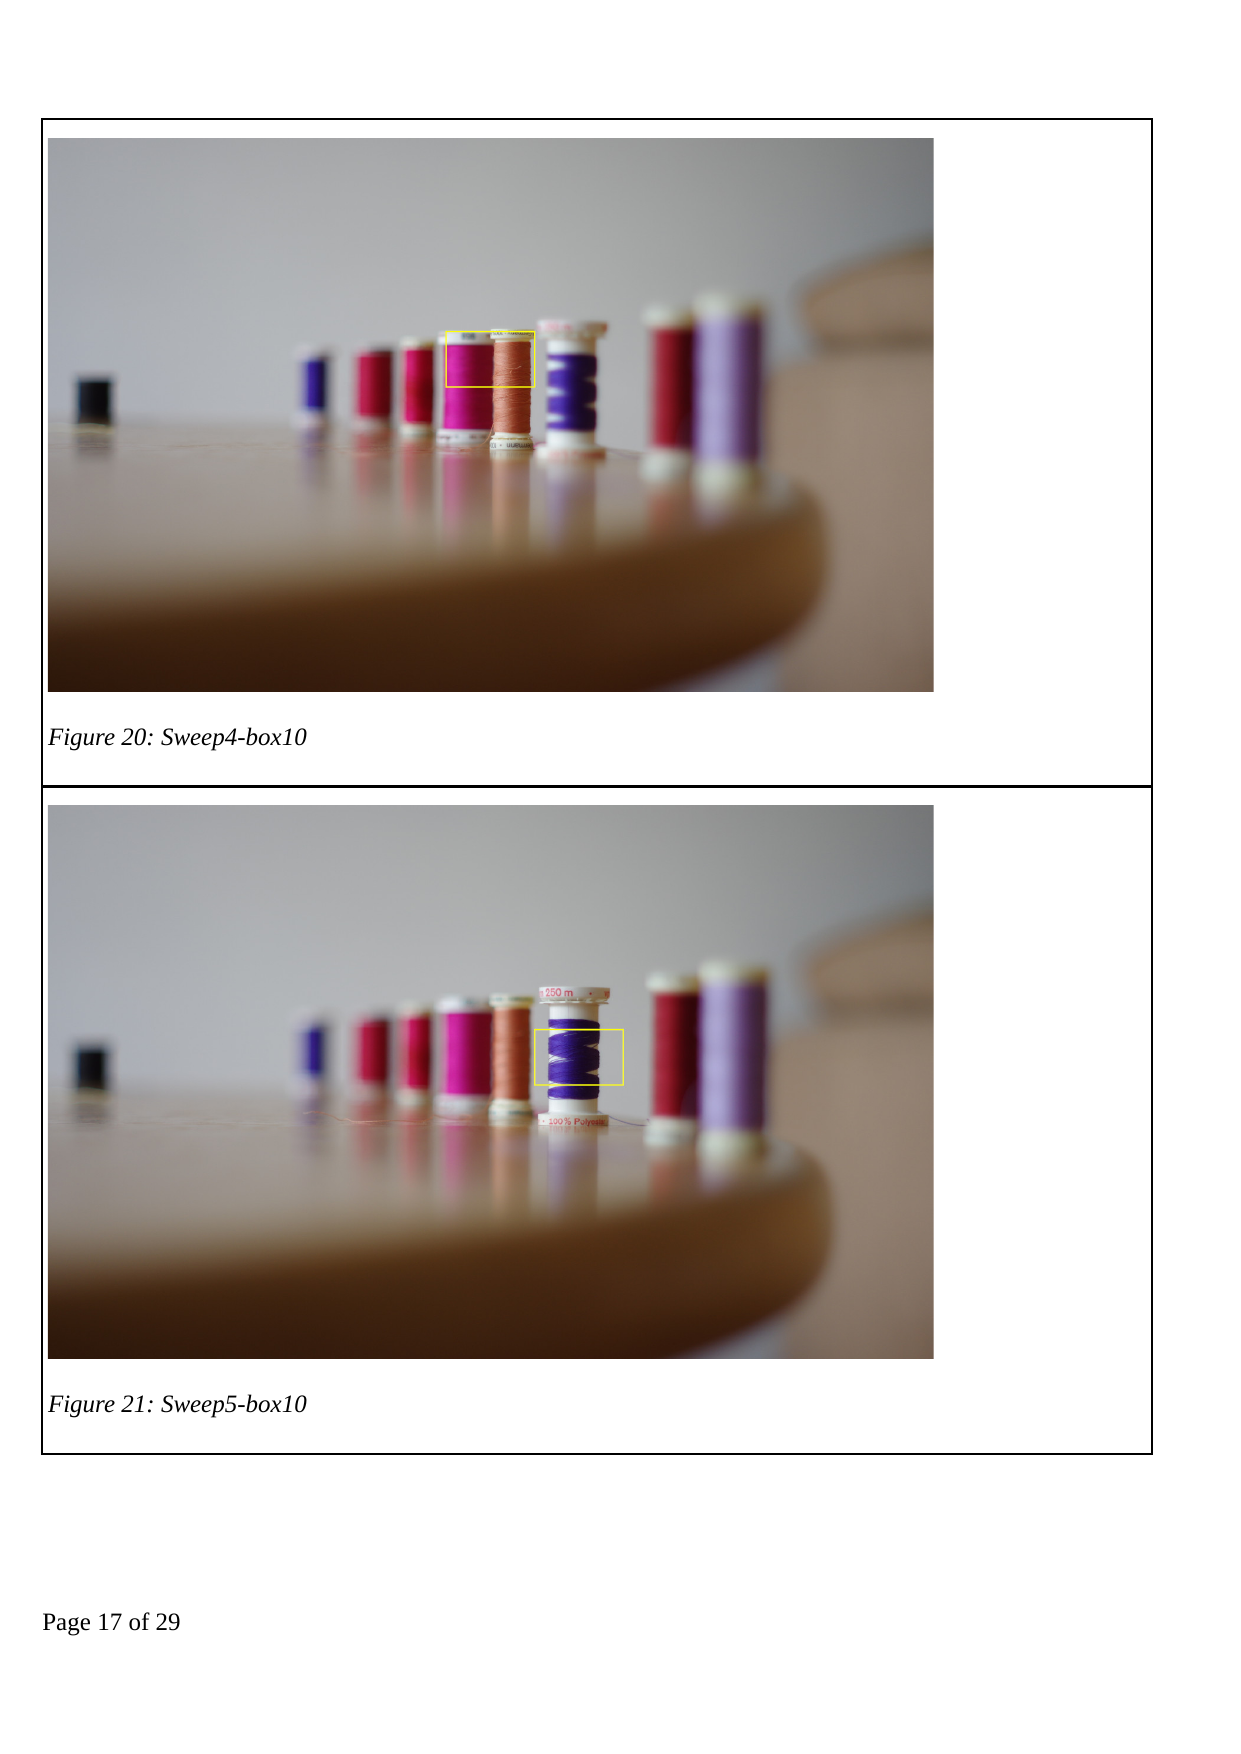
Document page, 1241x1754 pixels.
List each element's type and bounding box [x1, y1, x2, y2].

table_header [43, 120, 1151, 785]
picture [47, 805, 934, 1359]
picture [47, 138, 934, 692]
table_cell [43, 788, 1151, 1453]
